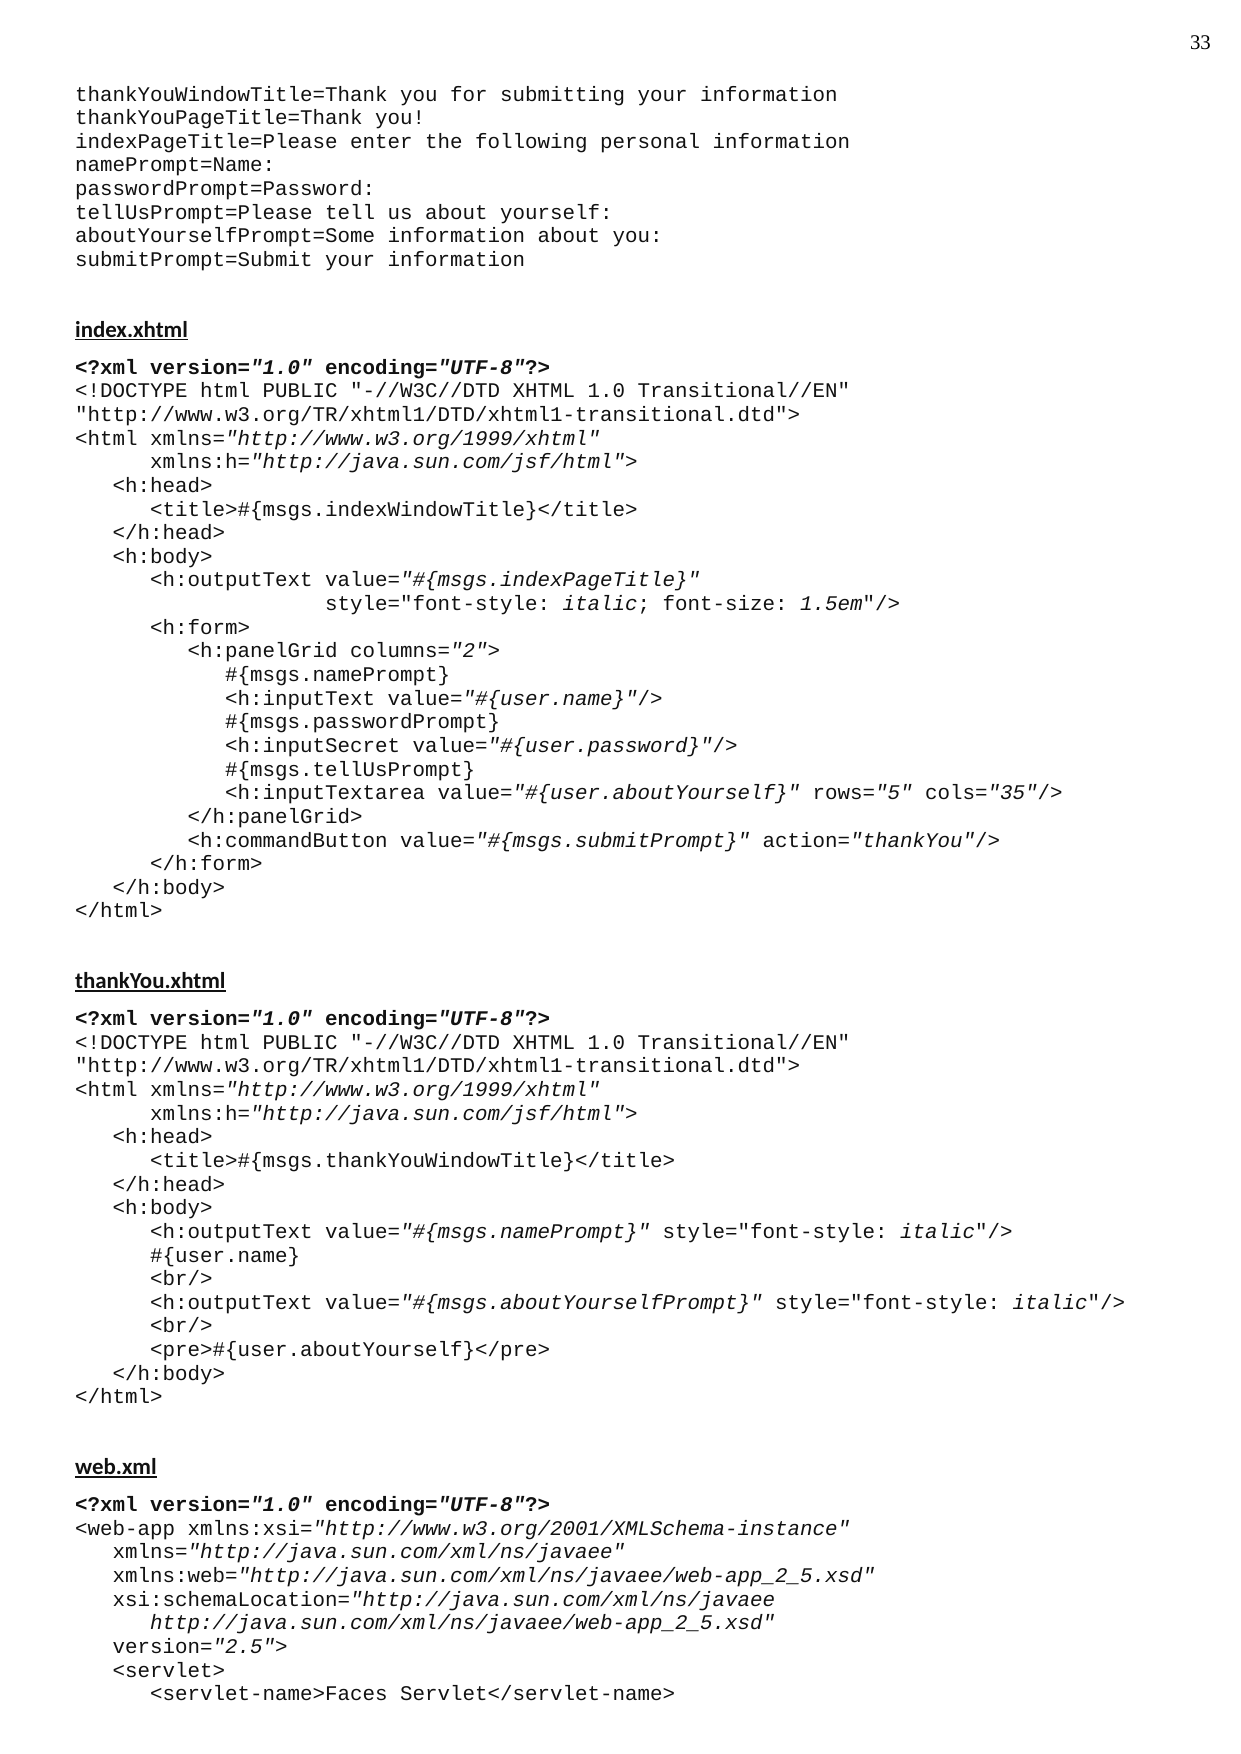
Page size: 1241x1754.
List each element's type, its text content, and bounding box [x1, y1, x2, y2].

text "http://www.w3.org/TR/xhtml1/DTD/xhtml1-transitional.dtd"> [75, 404, 1211, 428]
text <h:outputText value="#{msgs.indexPageTitle}" [75, 569, 1211, 593]
text #{user.name} [75, 1244, 1211, 1268]
text </h:body> [75, 877, 1211, 901]
text <h:inputSecret value="#{user.password}"/> [75, 735, 1211, 759]
text aboutYourselfPrompt=Some information about you: [75, 225, 1211, 249]
text <web-app xmlns:xsi="http://www.w3.org/2001/XMLSchema-instance" [75, 1518, 1211, 1541]
text <h:commandButton value="#{msgs.submitPrompt}" action="thankYou"/> [75, 829, 1211, 853]
text <h:body> [75, 1197, 1211, 1221]
text "http://www.w3.org/TR/xhtml1/DTD/xhtml1-transitional.dtd"> [75, 1055, 1211, 1079]
text </h:body> [75, 1363, 1211, 1386]
text <br/> [75, 1316, 1211, 1339]
text <!DOCTYPE html PUBLIC "-//W3C//DTD XHTML 1.0 Transitional//EN" [75, 380, 1211, 404]
text <h:inputTextarea value="#{user.aboutYourself}" rows="5" cols="35"/> [75, 782, 1211, 806]
text </h:head> [75, 522, 1211, 546]
text xsi:schemaLocation="http://java.sun.com/xml/ns/javaee [75, 1589, 1211, 1612]
text submitPrompt=Submit your information [75, 249, 1211, 273]
text xmlns:h="http://java.sun.com/jsf/html"> [75, 451, 1211, 475]
text <h:head> [75, 1126, 1211, 1150]
text <?xml version="1.0" encoding="UTF-8"?> [75, 1008, 1211, 1032]
text style="font-style: italic; font-size: 1.5em"/> [75, 593, 1211, 617]
text version="2.5"> [75, 1636, 1211, 1659]
text </html> [75, 1386, 1211, 1410]
text thankYouWindowTitle=Thank you for submitting your information [75, 83, 1211, 107]
text <br/> [75, 1268, 1211, 1292]
text <servlet-name>Faces Servlet</servlet-name> [75, 1683, 1211, 1707]
text web.xml [75, 1452, 1211, 1480]
text <?xml version="1.0" encoding="UTF-8"?> [75, 1494, 1211, 1518]
text #{msgs.tellUsPrompt} [75, 759, 1211, 782]
text </html> [75, 901, 1211, 924]
text <html xmlns="http://www.w3.org/1999/xhtml" [75, 1079, 1211, 1103]
text http://java.sun.com/xml/ns/javaee/web-app_2_5.xsd" [75, 1612, 1211, 1636]
text indexPageTitle=Please enter the following personal information [75, 131, 1211, 154]
text <h:form> [75, 617, 1211, 640]
text xmlns:h="http://java.sun.com/jsf/html"> [75, 1103, 1211, 1126]
text thankYouPageTitle=Thank you! [75, 107, 1211, 131]
text <title>#{msgs.thankYouWindowTitle}</title> [75, 1150, 1211, 1174]
text #{msgs.namePrompt} [75, 664, 1211, 688]
text <h:outputText value="#{msgs.aboutYourselfPrompt}" style="font-style: italic"/> [75, 1292, 1211, 1316]
text <h:outputText value="#{msgs.namePrompt}" style="font-style: italic"/> [75, 1221, 1211, 1244]
text tellUsPrompt=Please tell us about yourself: [75, 202, 1211, 225]
text namePrompt=Name: [75, 154, 1211, 178]
text passwordPrompt=Password: [75, 178, 1211, 202]
text <pre>#{user.aboutYourself}</pre> [75, 1339, 1211, 1363]
text xmlns:web="http://java.sun.com/xml/ns/javaee/web-app_2_5.xsd" [75, 1565, 1211, 1589]
text </h:panelGrid> [75, 806, 1211, 829]
text <h:body> [75, 546, 1211, 569]
text #{msgs.passwordPrompt} [75, 711, 1211, 735]
text <h:inputText value="#{user.name}"/> [75, 688, 1211, 711]
text <!DOCTYPE html PUBLIC "-//W3C//DTD XHTML 1.0 Transitional//EN" [75, 1032, 1211, 1055]
text <servlet> [75, 1659, 1211, 1683]
text thankYou.xhtml [75, 966, 1211, 994]
text <?xml version="1.0" encoding="UTF-8"?> [75, 357, 1211, 380]
text <h:head> [75, 475, 1211, 498]
text <h:panelGrid columns="2"> [75, 640, 1211, 664]
text </h:form> [75, 853, 1211, 877]
text <html xmlns="http://www.w3.org/1999/xhtml" [75, 428, 1211, 451]
text </h:head> [75, 1174, 1211, 1197]
text index.xhtml [75, 315, 1211, 343]
text <title>#{msgs.indexWindowTitle}</title> [75, 498, 1211, 522]
text xmlns="http://java.sun.com/xml/ns/javaee" [75, 1541, 1211, 1565]
